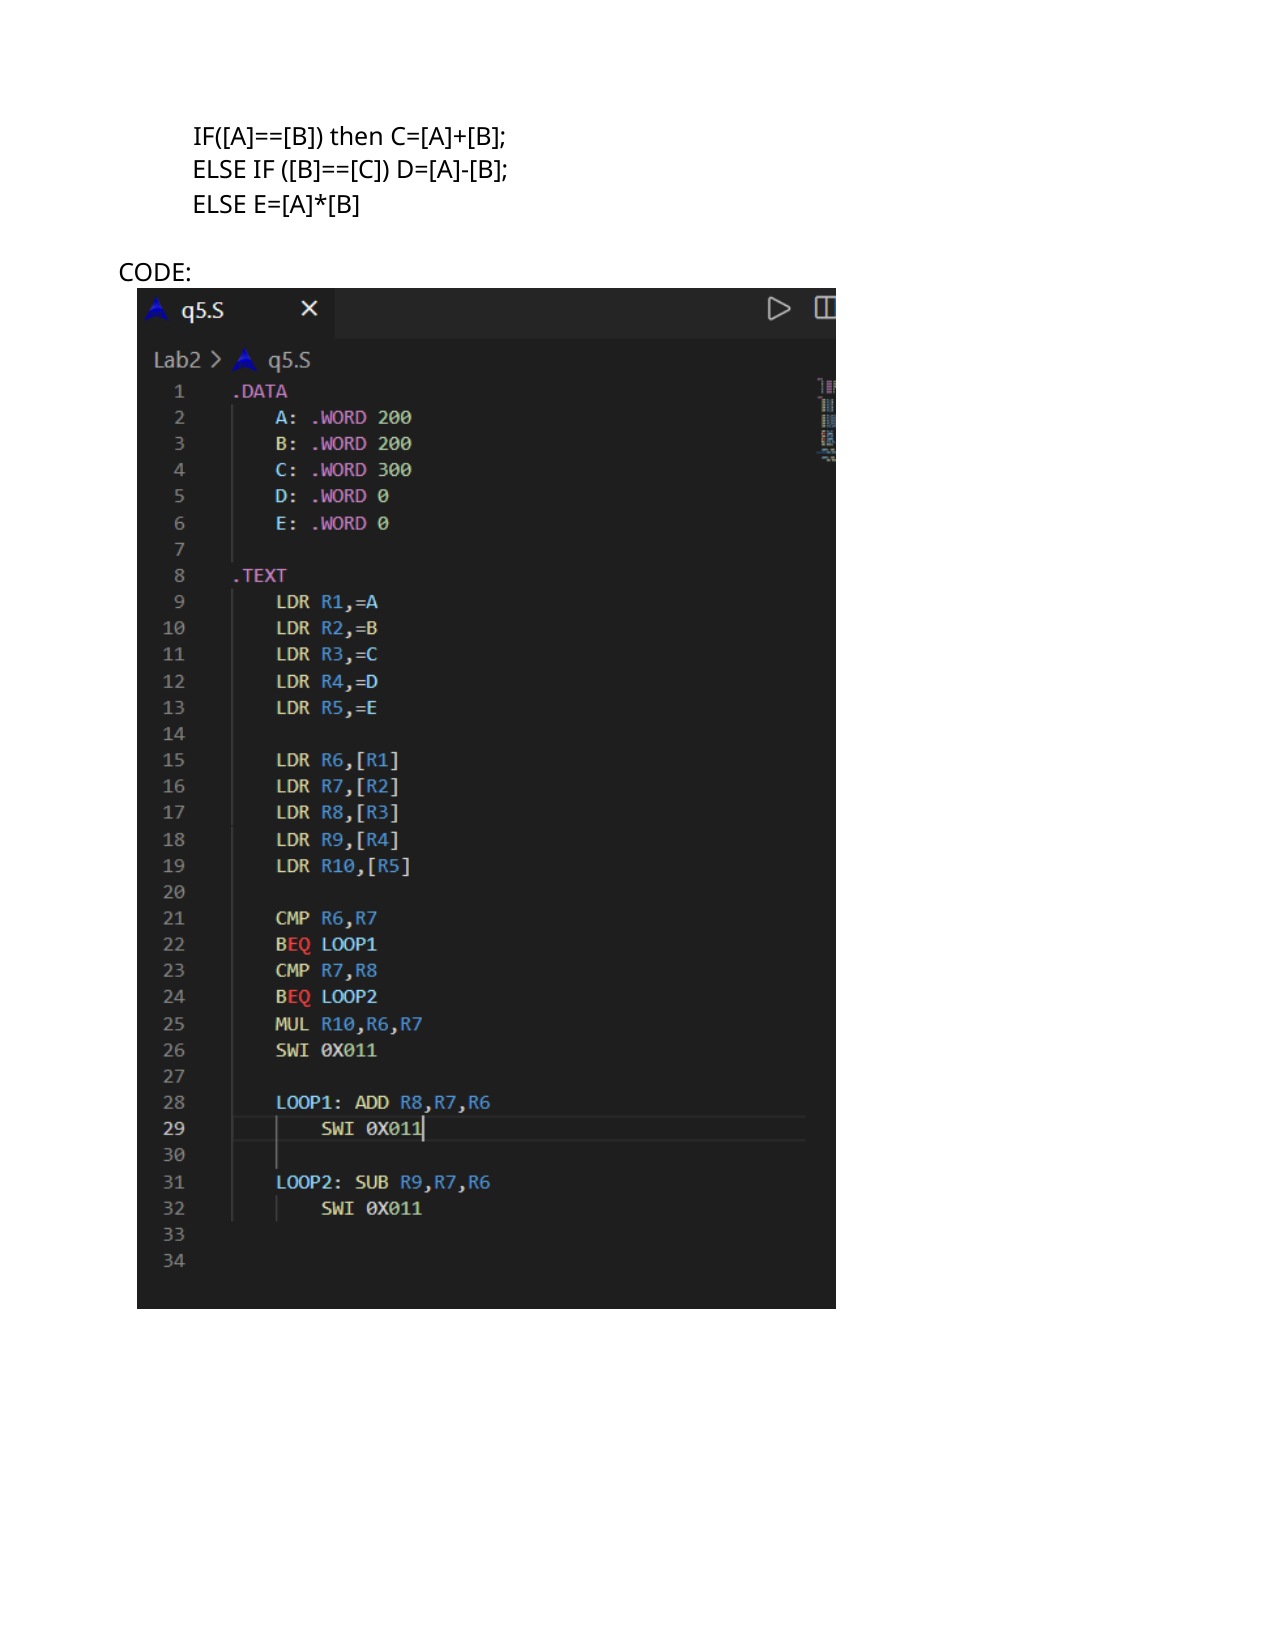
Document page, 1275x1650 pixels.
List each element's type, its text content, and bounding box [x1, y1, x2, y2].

picture [137, 288, 836, 1309]
text ELSE E=[A]*[B] [118, 186, 1157, 220]
text ELSE IF ([B]==[C]) D=[A]-[B]; [118, 152, 1157, 186]
text IF([A]==[B]) then C=[A]+[B]; [118, 118, 1157, 152]
text CODE: [118, 254, 1157, 288]
